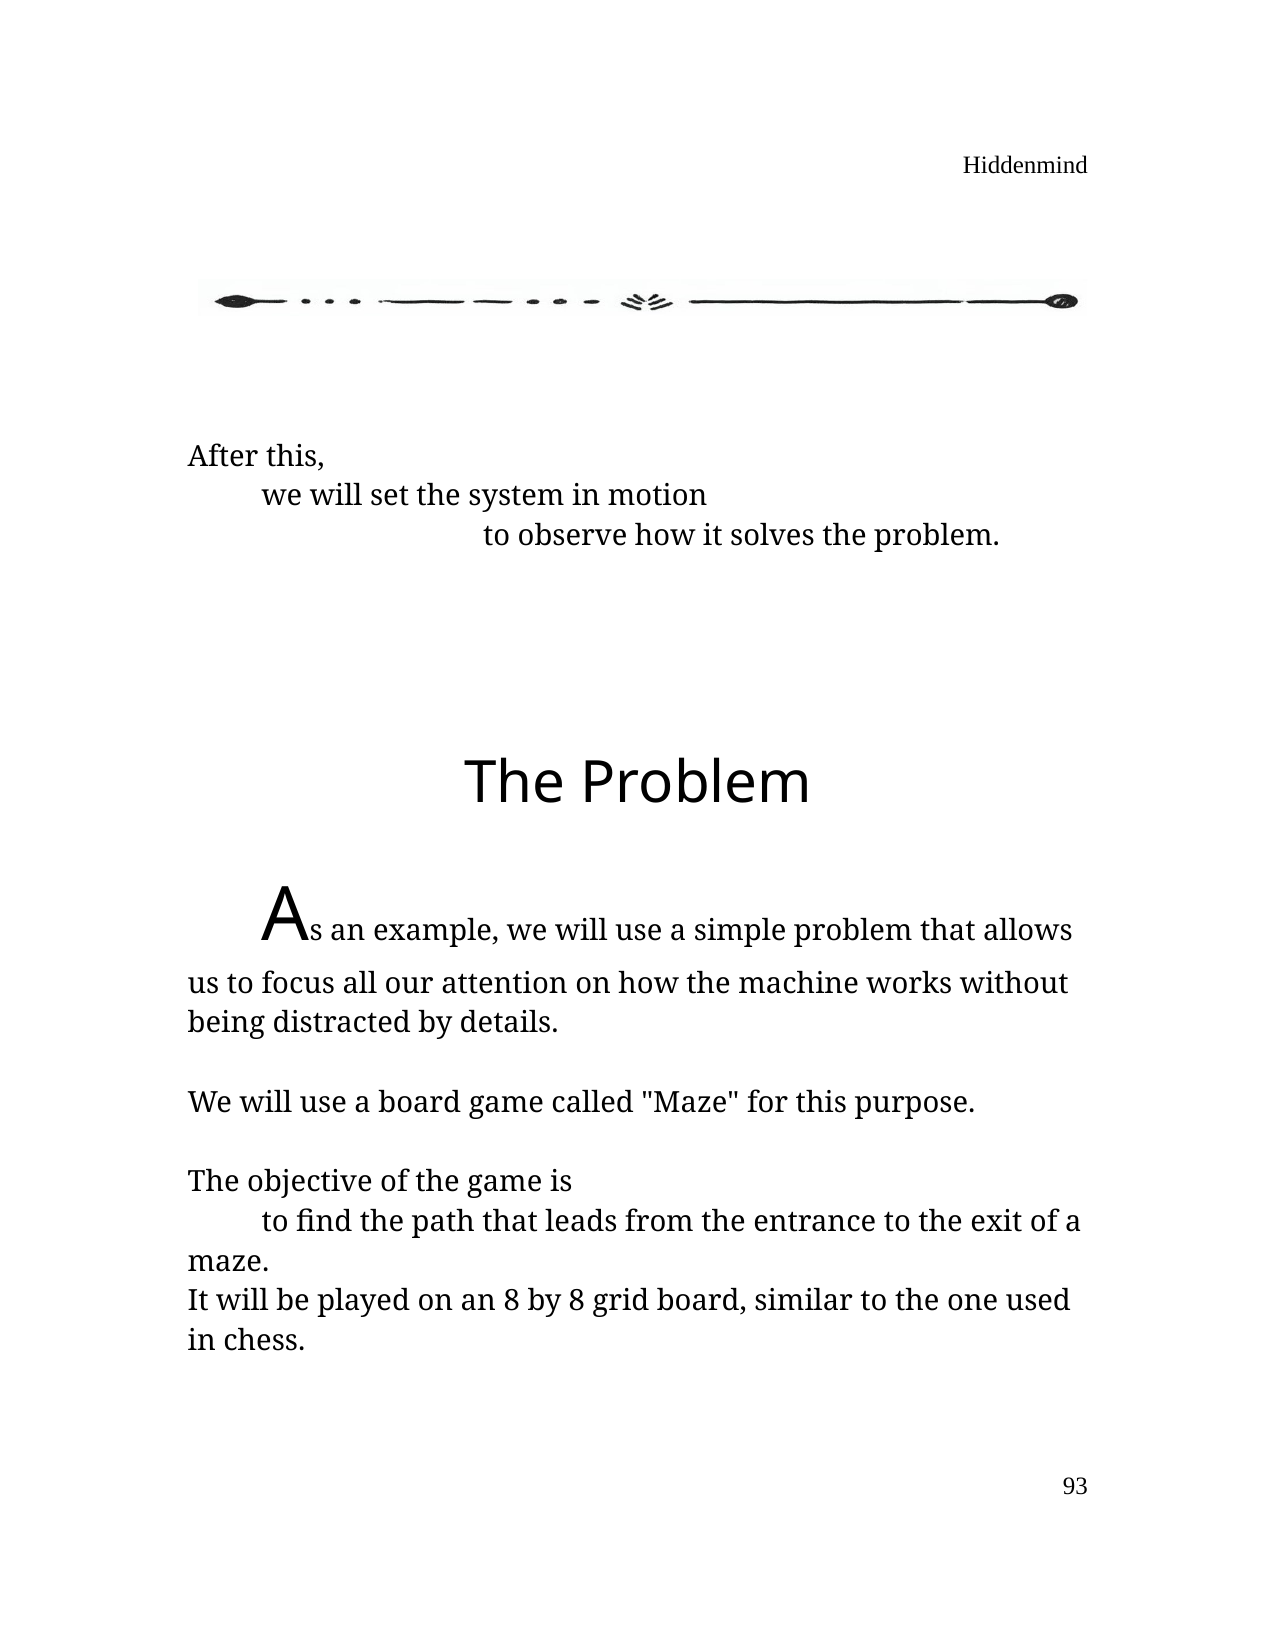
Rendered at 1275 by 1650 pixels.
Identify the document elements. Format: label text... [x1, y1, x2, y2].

text After this, [187, 435, 1087, 475]
picture [198, 279, 1088, 316]
text It will be played on an 8 by 8 grid board, similar to the one used in chess. [187, 1279, 1087, 1359]
text We will use a board game called "Maze" for this purpose. [187, 1081, 1087, 1121]
text The objective of the game is [187, 1160, 1087, 1200]
text to observe how it solves the problem. [187, 514, 1087, 554]
text to find the path that leads from the entrance to the exit of a maze. [187, 1200, 1087, 1279]
text we will set the system in motion [187, 475, 1087, 514]
text As an example, we will use a simple problem that allows us to focus all our attention on how the machine works without being distracted by details. [187, 860, 1087, 1041]
